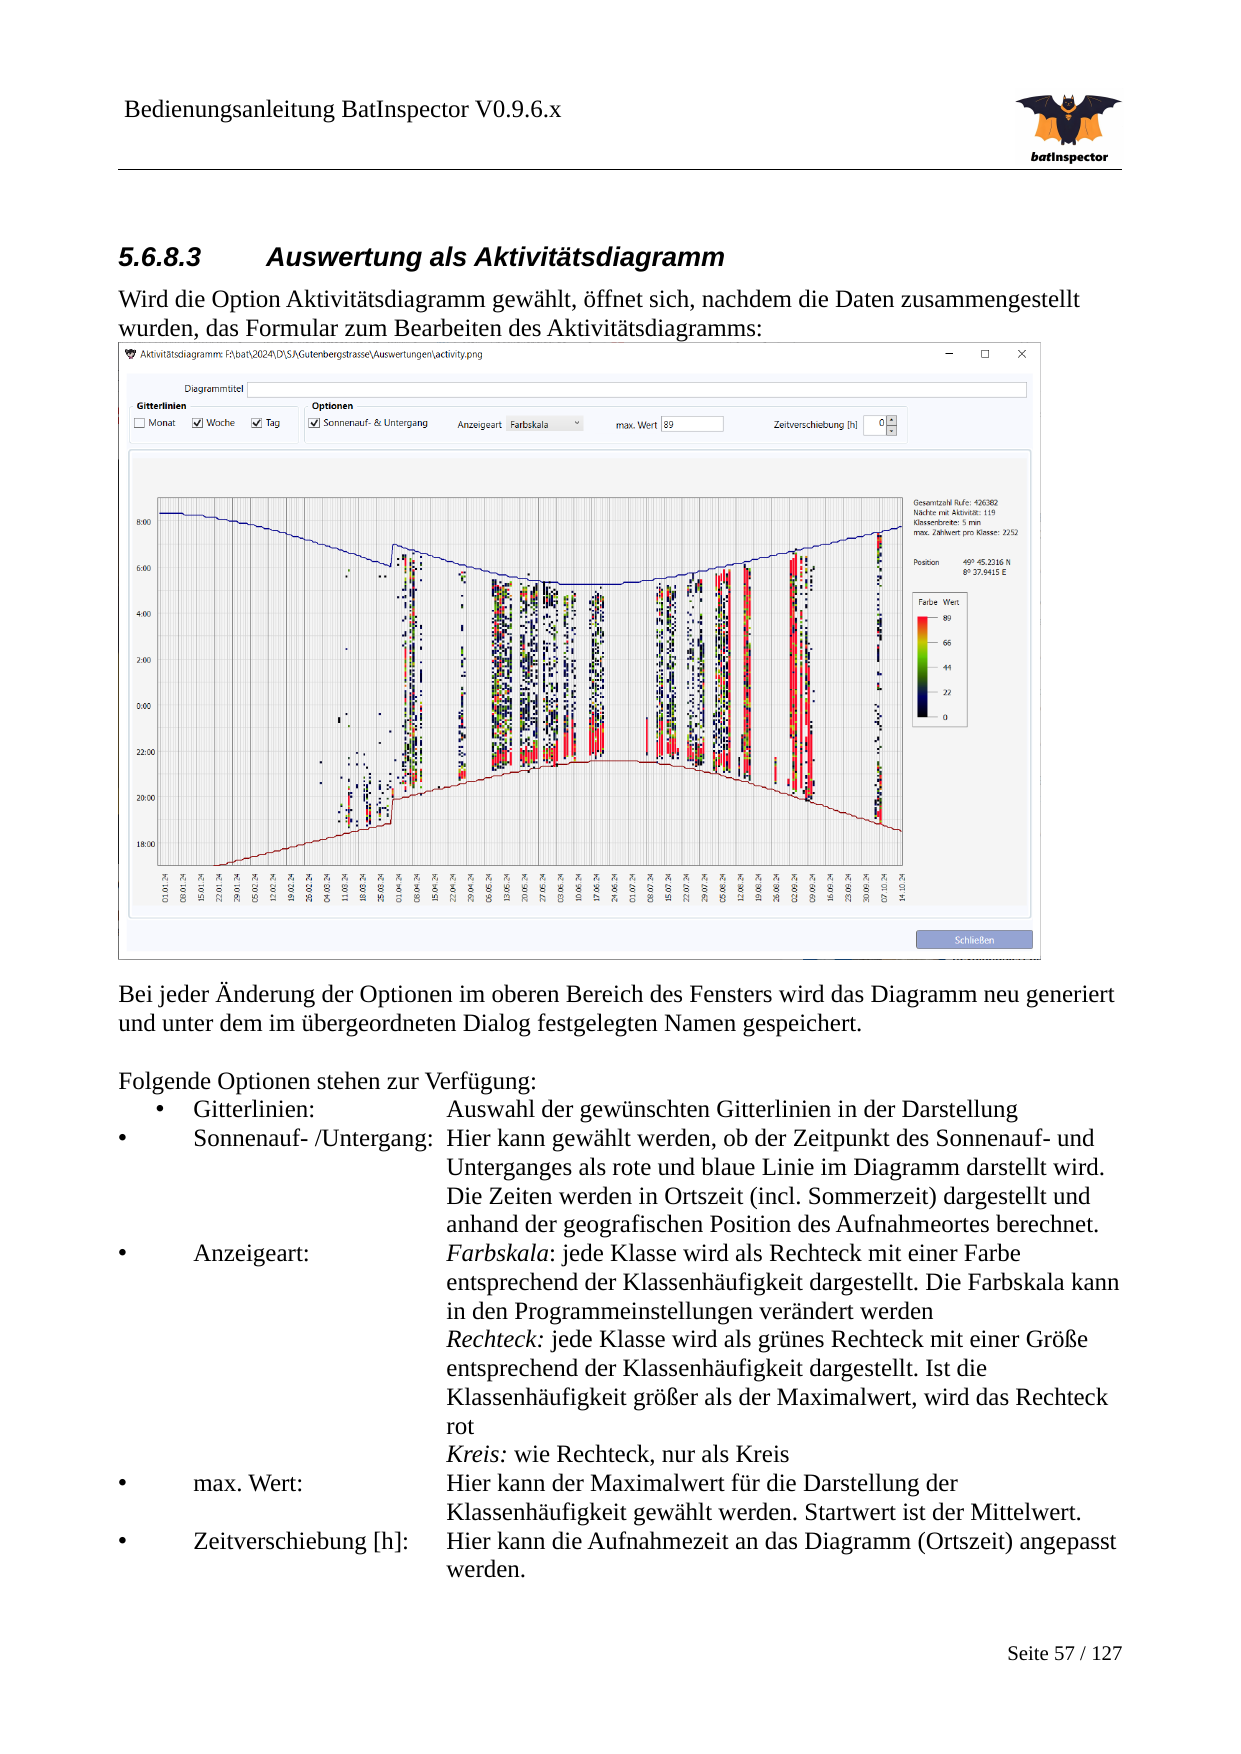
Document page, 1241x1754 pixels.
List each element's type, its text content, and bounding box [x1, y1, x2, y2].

list Anzeigeart: Farbskala: jede Klasse wird als Rechteck mit einer Farbe entsprechend der Klassenhäufigkeit dargestellt. Die Farbskala kann in den Programmeinstellungen verändert werden Rechteck: jede Klasse wird als grünes Rechteck mit einer Größe entsprechend der Klassenhäufigkeit dargestellt. Ist die Klassenhäufigkeit größer als der Maximalwert, wird das Rechteck rot [118, 1238, 1122, 1439]
list Kreis: wie Rechteck, nur als Kreis [118, 1439, 1122, 1468]
text Bei jeder Änderung der Optionen im oberen Bereich des Fensters wird das Diagramm neu generiert und unter dem im übergeordneten Dialog festgelegten Namen gespeichert. [118, 979, 1122, 1037]
list Zeitverschiebung [h]: Hier kann die Aufnahmezeit an das Diagramm (Ortszeit) angepasst werden. [118, 1526, 1122, 1583]
list Sonnenauf- /Untergang: Hier kann gewählt werden, ob der Zeitpunkt des Sonnenauf- und Unterganges als rote und blaue Linie im Diagramm darstellt wird. Die Zeiten werden in Ortszeit (incl. Sommerzeit) dargestellt und anhand der geografischen Position des Aufnahmeortes berechnet. [118, 1123, 1122, 1238]
picture [118, 342, 1041, 960]
text Folgende Optionen stehen zur Verfügung: [118, 1066, 1122, 1094]
text Wird die Option Aktivitätsdiagramm gewählt, öffnet sich, nachdem die Daten zusammengestellt wurden, das Formular zum Bearbeiten des Aktivitätsdiagramms: [118, 284, 1122, 979]
list Gitterlinien: Auswahl der gewünschten Gitterlinien in der Darstellung [156, 1094, 1122, 1123]
picture [1015, 88, 1125, 165]
subtitle Auswertung als Aktivitätsdiagramm [118, 241, 1122, 272]
list max. Wert: Hier kann der Maximalwert für die Darstellung der Klassenhäufigkeit gewählt werden. Startwert ist der Mittelwert. [118, 1468, 1122, 1526]
